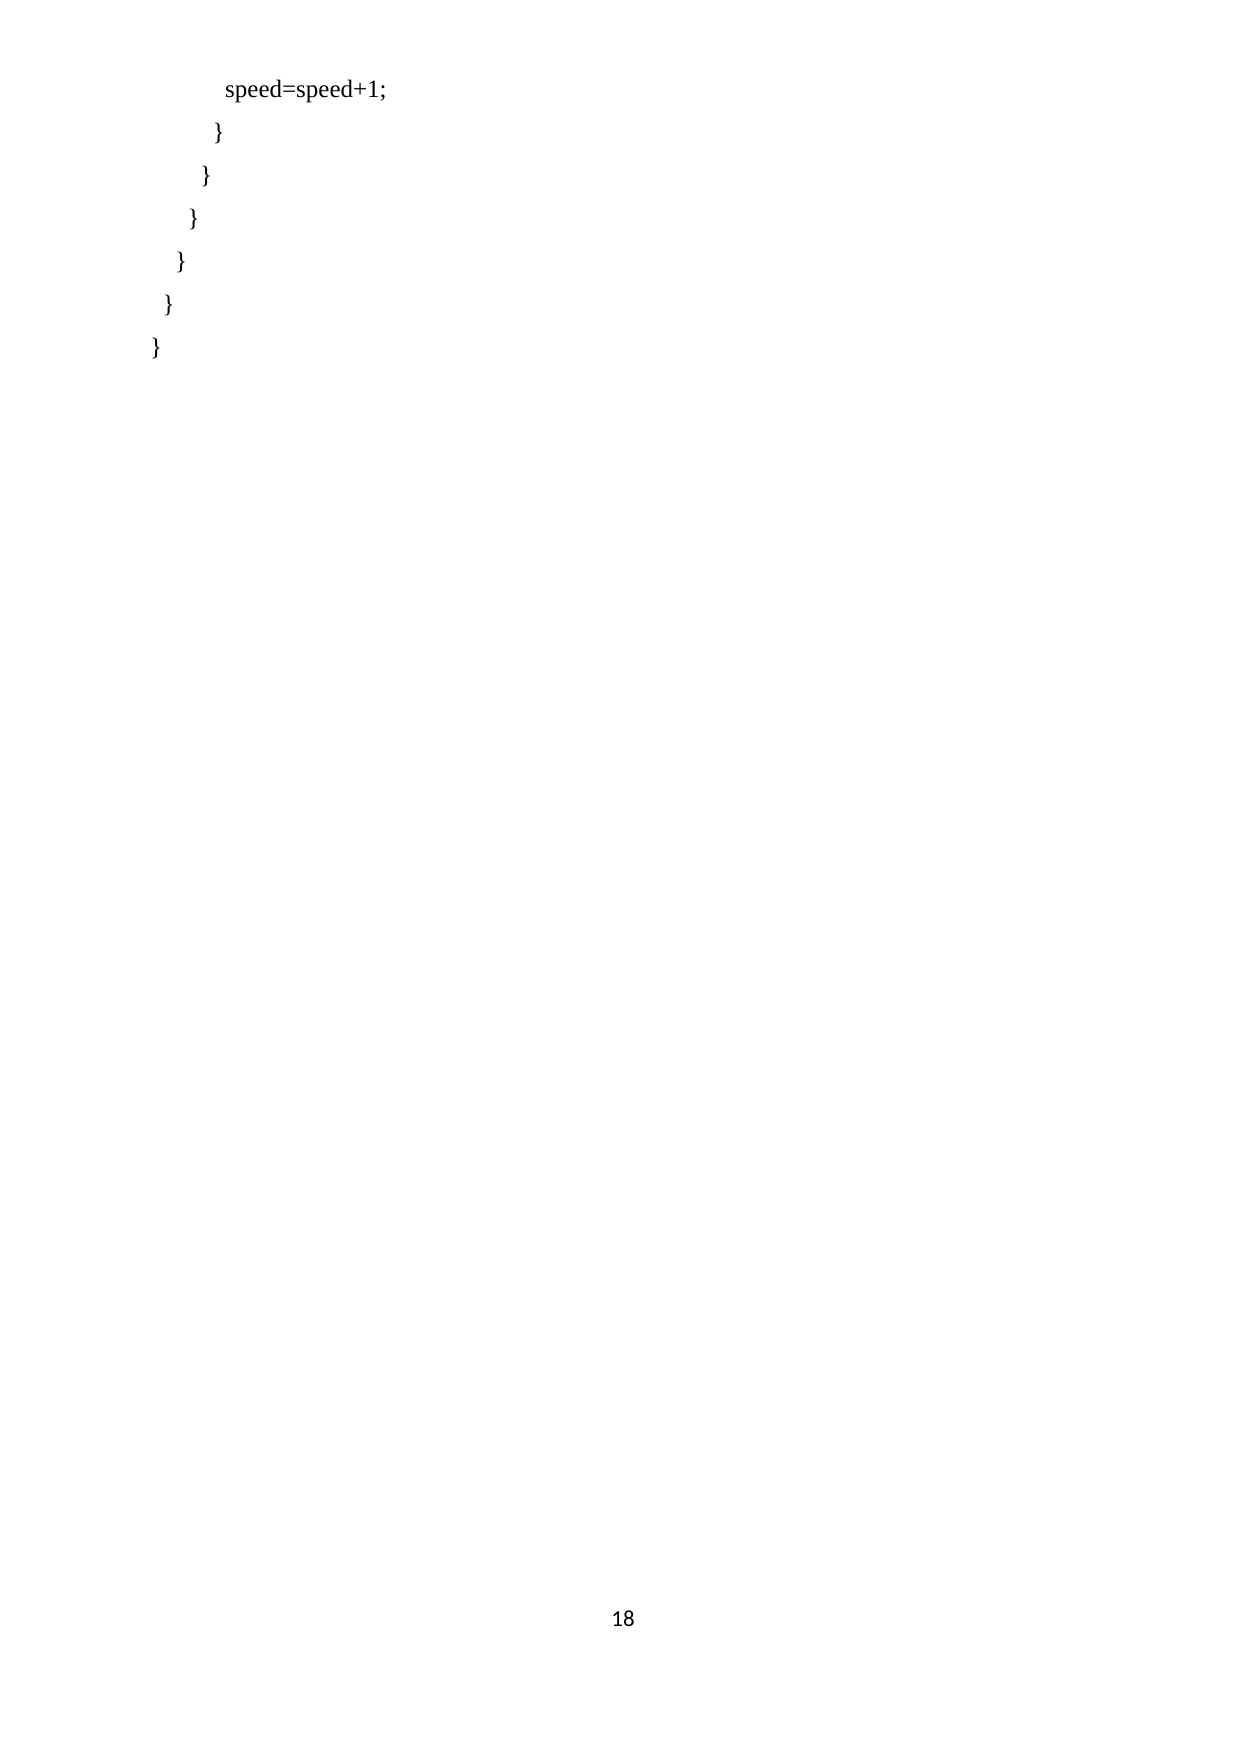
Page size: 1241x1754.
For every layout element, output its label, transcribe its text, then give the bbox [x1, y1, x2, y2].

text } [150, 289, 1090, 318]
text speed=speed+1; [150, 74, 1090, 102]
text } [150, 160, 1090, 189]
text } [150, 117, 1090, 146]
text } [150, 246, 1090, 275]
text } [150, 332, 1090, 361]
text } [150, 203, 1090, 232]
